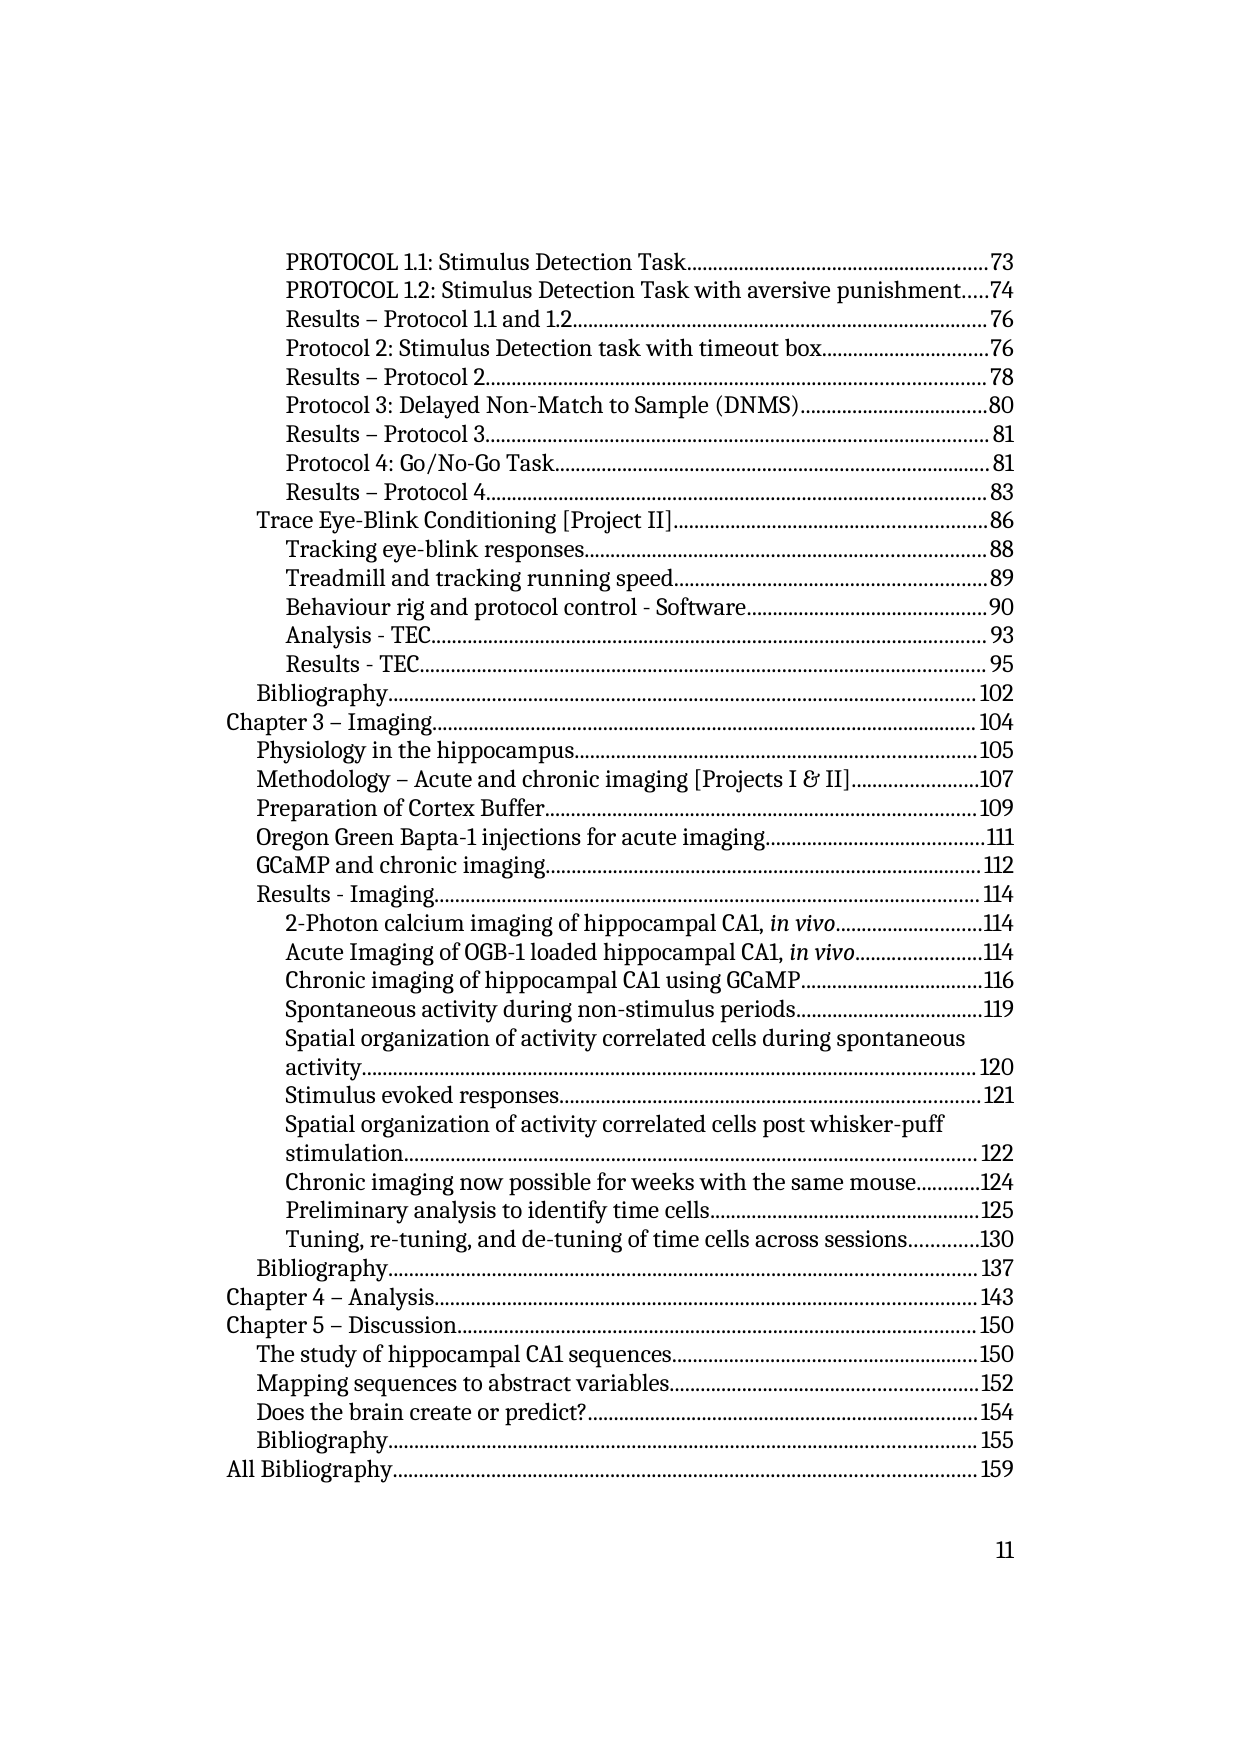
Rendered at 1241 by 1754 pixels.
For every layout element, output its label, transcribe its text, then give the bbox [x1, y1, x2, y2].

text Protocol 4: Go/No-Go Task 81 [285, 449, 1014, 478]
text Oregon Green Bapta-1 injections for acute imaging 111 [256, 823, 1014, 851]
text Behaviour rig and protocol control - Software 90 [285, 593, 1014, 621]
text The study of hippocampal CA1 sequences 150 [256, 1340, 1014, 1369]
text Treadmill and tracking running speed 89 [285, 564, 1014, 593]
text Results - Imaging 114 [256, 880, 1014, 909]
text Acute Imaging of OGB-1 loaded hippocampal CA1, in vivo 114 [285, 938, 1014, 966]
text Chapter 3 – Imaging 104 [226, 708, 1014, 736]
text Chronic imaging now possible for weeks with the same mouse 124 [285, 1168, 1014, 1196]
text Trace Eye-Blink Conditioning [Project II] 86 [256, 506, 1014, 535]
text Analysis - TEC 93 [285, 621, 1014, 650]
text Spatial organization of activity correlated cells post whisker-puff stimulation 122 [285, 1110, 1014, 1168]
text All Bibliography 159 [226, 1455, 1014, 1484]
text Stimulus evoked responses 121 [285, 1081, 1014, 1110]
text Tuning, re-tuning, and de-tuning of time cells across sessions 130 [285, 1225, 1014, 1254]
text Chapter 5 – Discussion 150 [226, 1311, 1014, 1340]
text Protocol 3: Delayed Non-Match to Sample (DNMS) 80 [285, 391, 1014, 420]
text Results – Protocol 3 81 [285, 420, 1014, 449]
text GCaMP and chronic imaging 112 [256, 851, 1014, 880]
text Results – Protocol 1.1 and 1.2 76 [285, 305, 1014, 334]
text PROTOCOL 1.2: Stimulus Detection Task with aversive punishment 74 [285, 276, 1014, 305]
text PROTOCOL 1.1: Stimulus Detection Task 73 [285, 248, 1014, 276]
text Methodology – Acute and chronic imaging [Projects I & II] 107 [256, 765, 1014, 794]
text Physiology in the hippocampus 105 [256, 736, 1014, 765]
text Results – Protocol 2 78 [285, 363, 1014, 391]
text Bibliography 102 [256, 679, 1014, 708]
text Mapping sequences to abstract variables 152 [256, 1369, 1014, 1398]
text Spontaneous activity during non-stimulus periods 119 [285, 995, 1014, 1024]
text Spatial organization of activity correlated cells during spontaneous activity 120 [285, 1024, 1014, 1081]
text Results - TEC 95 [285, 650, 1014, 679]
text Bibliography 155 [256, 1426, 1014, 1455]
text Bibliography 137 [256, 1254, 1014, 1283]
text Chapter 4 – Analysis 143 [226, 1283, 1014, 1311]
text Does the brain create or predict? 154 [256, 1398, 1014, 1426]
text Preparation of Cortex Buffer 109 [256, 794, 1014, 823]
text Protocol 2: Stimulus Detection task with timeout box 76 [285, 334, 1014, 363]
text Tracking eye-blink responses 88 [285, 535, 1014, 564]
text Preliminary analysis to identify time cells 125 [285, 1196, 1014, 1225]
text Results – Protocol 4 83 [285, 478, 1014, 506]
text 2-Photon calcium imaging of hippocampal CA1, in vivo 114 [285, 909, 1014, 938]
text Chronic imaging of hippocampal CA1 using GCaMP 116 [285, 966, 1014, 995]
